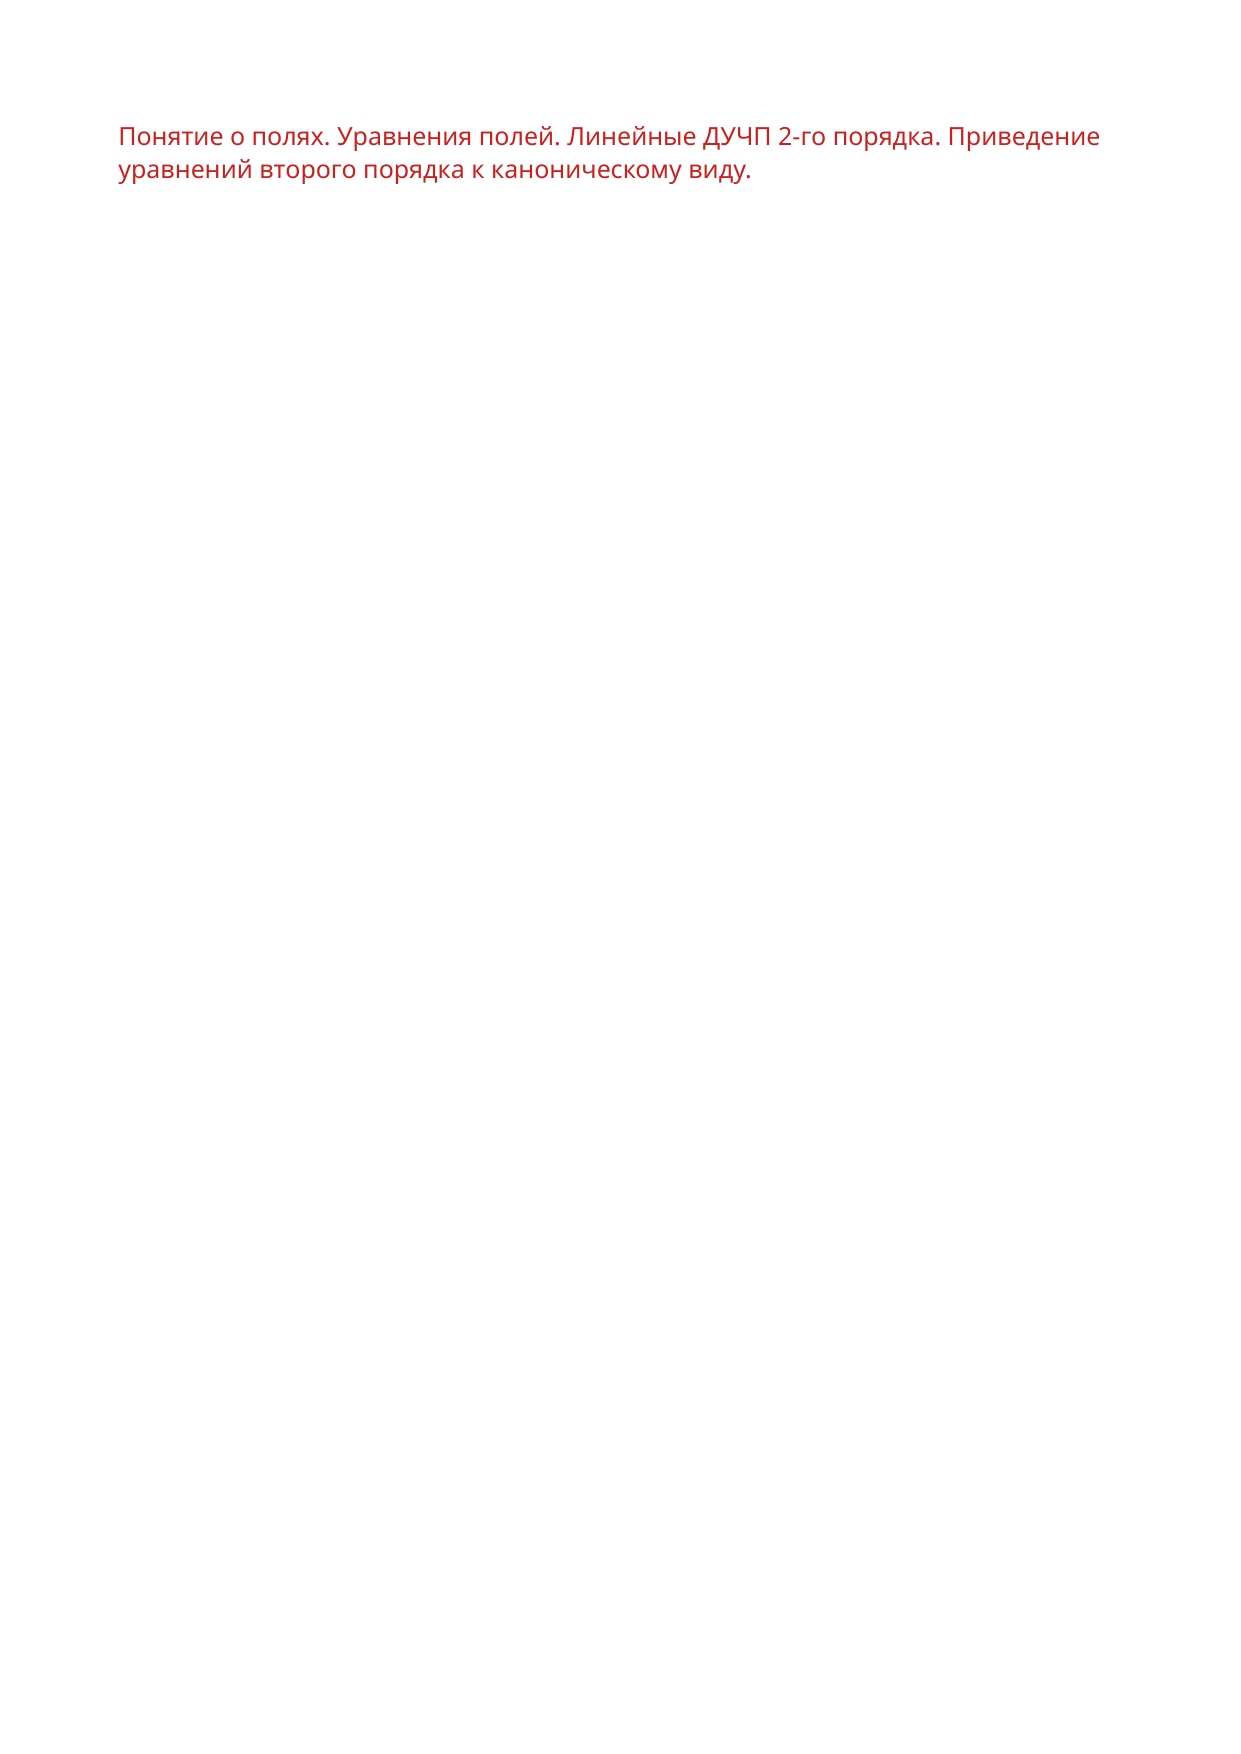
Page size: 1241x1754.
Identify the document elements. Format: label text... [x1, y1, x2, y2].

text Понятие о полях. Уравнения полей. Линейные ДУЧП 2-го порядка. Приведение уравнений второго порядка к каноническому виду. [118, 118, 1122, 186]
